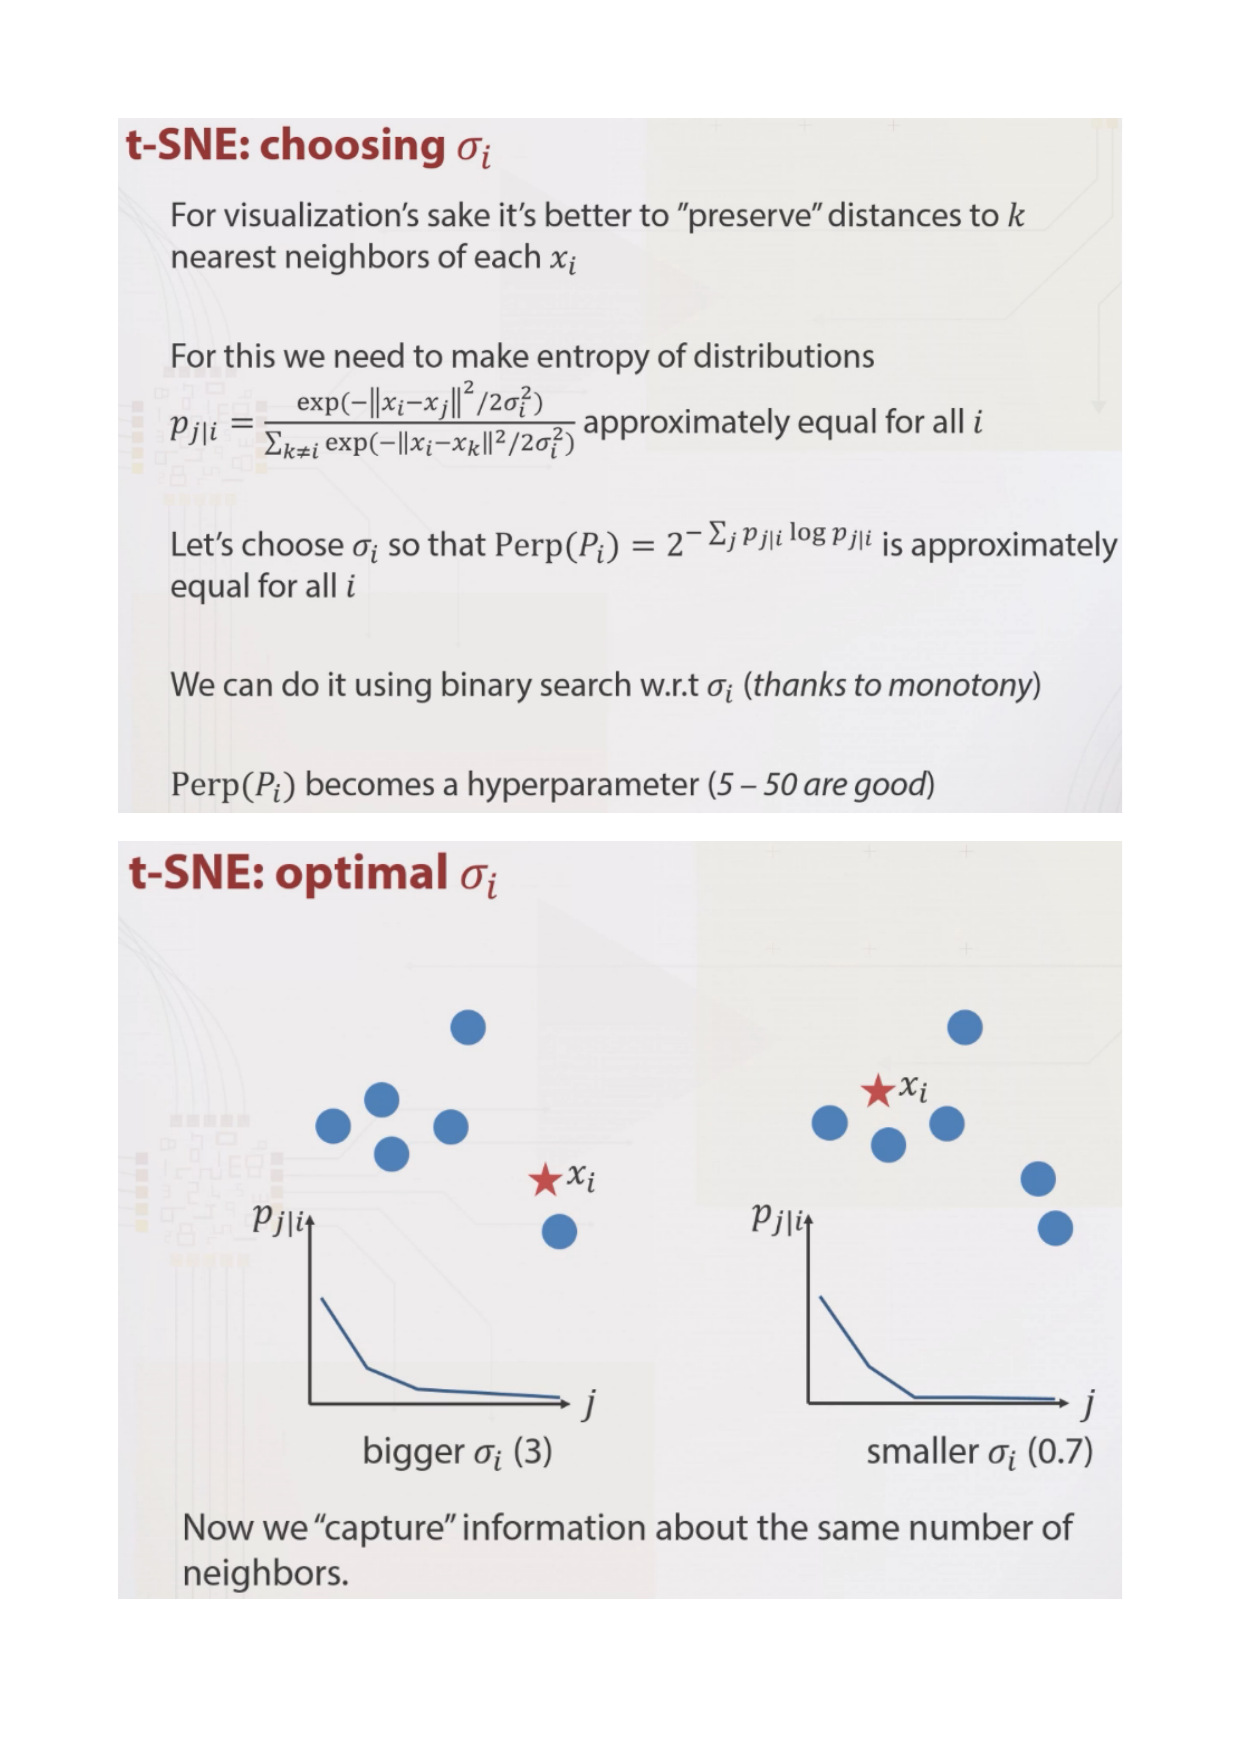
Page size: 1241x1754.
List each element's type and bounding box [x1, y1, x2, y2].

picture [118, 118, 1123, 813]
picture [118, 841, 1123, 1599]
